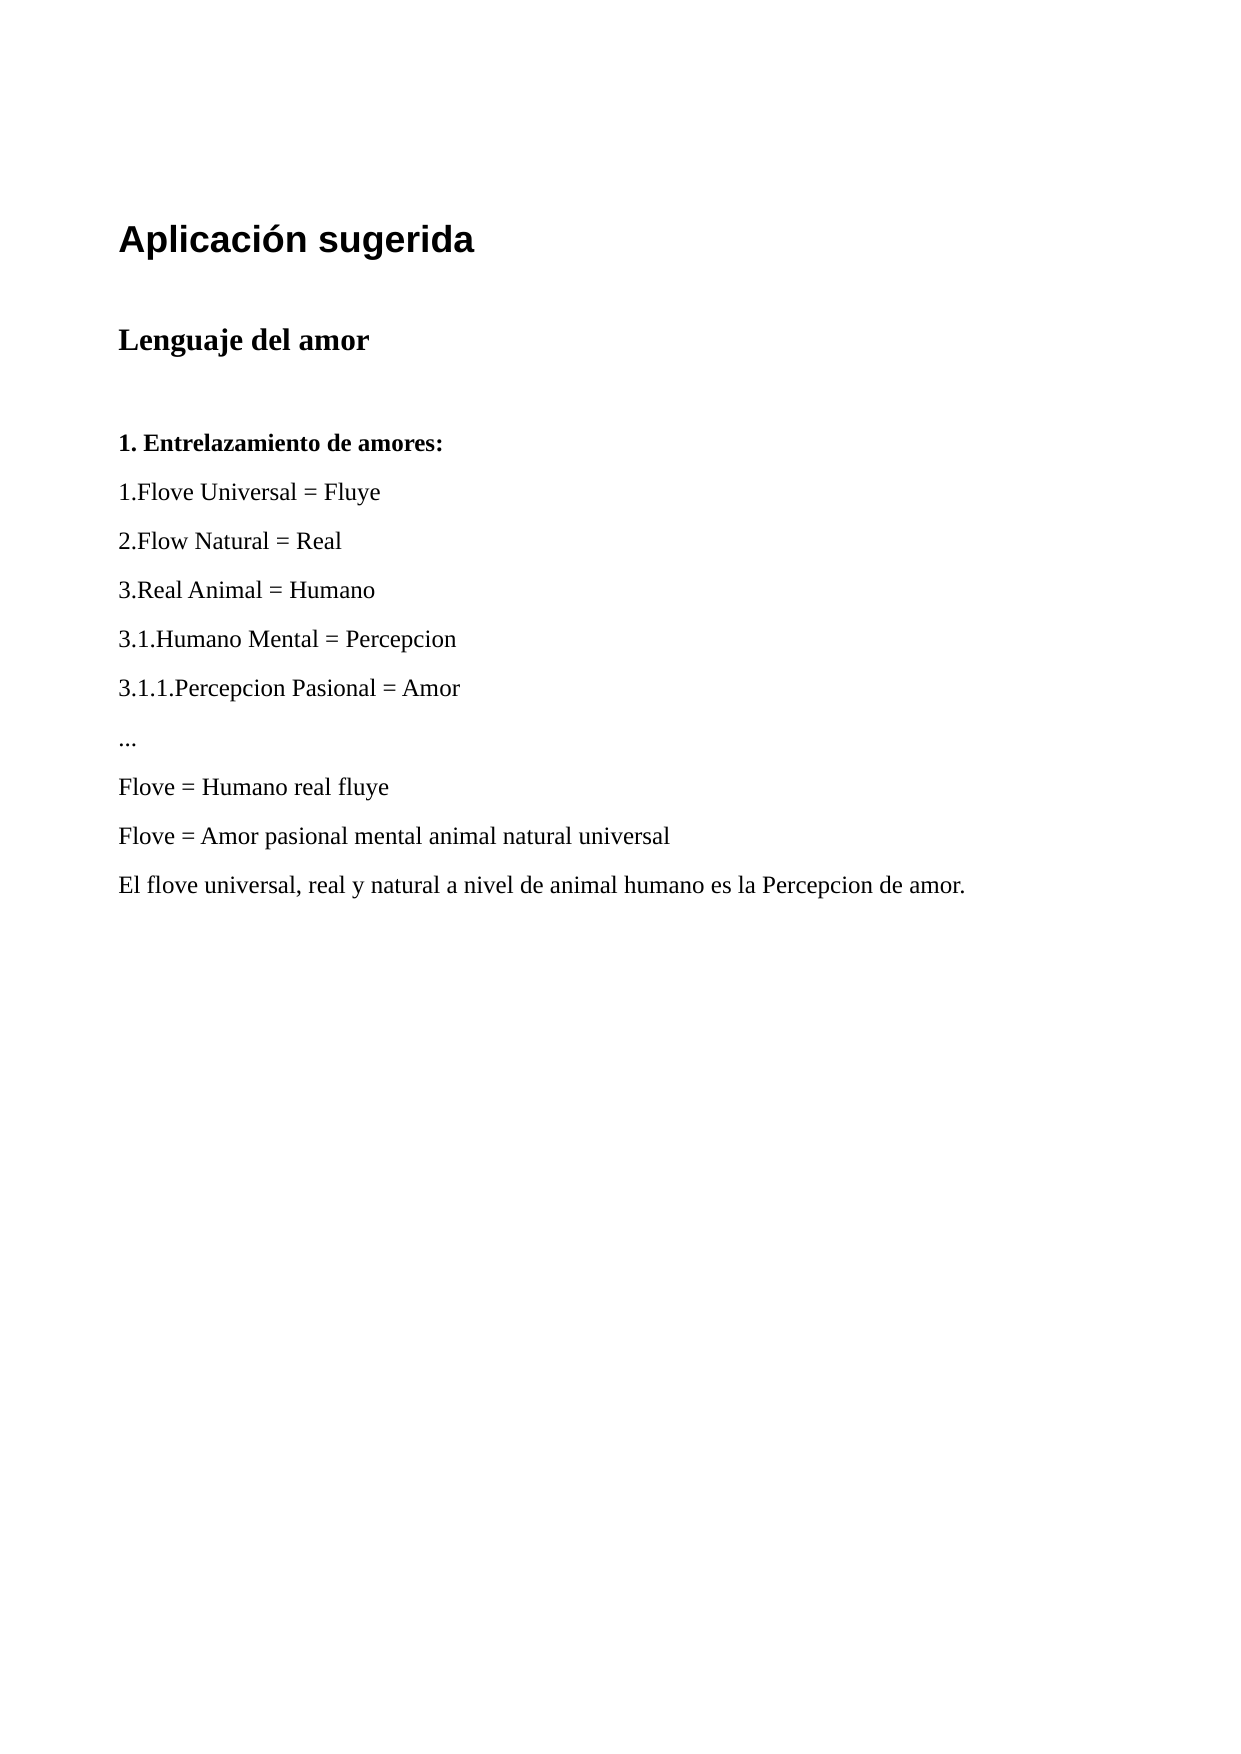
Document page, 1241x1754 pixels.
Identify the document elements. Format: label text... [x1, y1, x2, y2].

text 3.1.Humano Mental = Percepcion [118, 624, 1122, 653]
text 3.Real Animal = Humano [118, 575, 1122, 604]
text El flove universal, real y natural a nivel de animal humano es la Percepcion de amor. [118, 870, 1122, 898]
text ... [118, 723, 1122, 751]
text 1.Flove Universal = Fluye [118, 477, 1122, 506]
text 2.Flow Natural = Real [118, 526, 1122, 555]
text Lenguaje del amor [118, 321, 1122, 357]
text Flove = Amor pasional mental animal natural universal [118, 821, 1122, 849]
subtitle Aplicación sugerida [118, 217, 1122, 260]
text 3.1.1.Percepcion Pasional = Amor [118, 673, 1122, 702]
text Flove = Humano real fluye [118, 772, 1122, 800]
text 1. Entrelazamiento de amores: [118, 428, 1122, 457]
